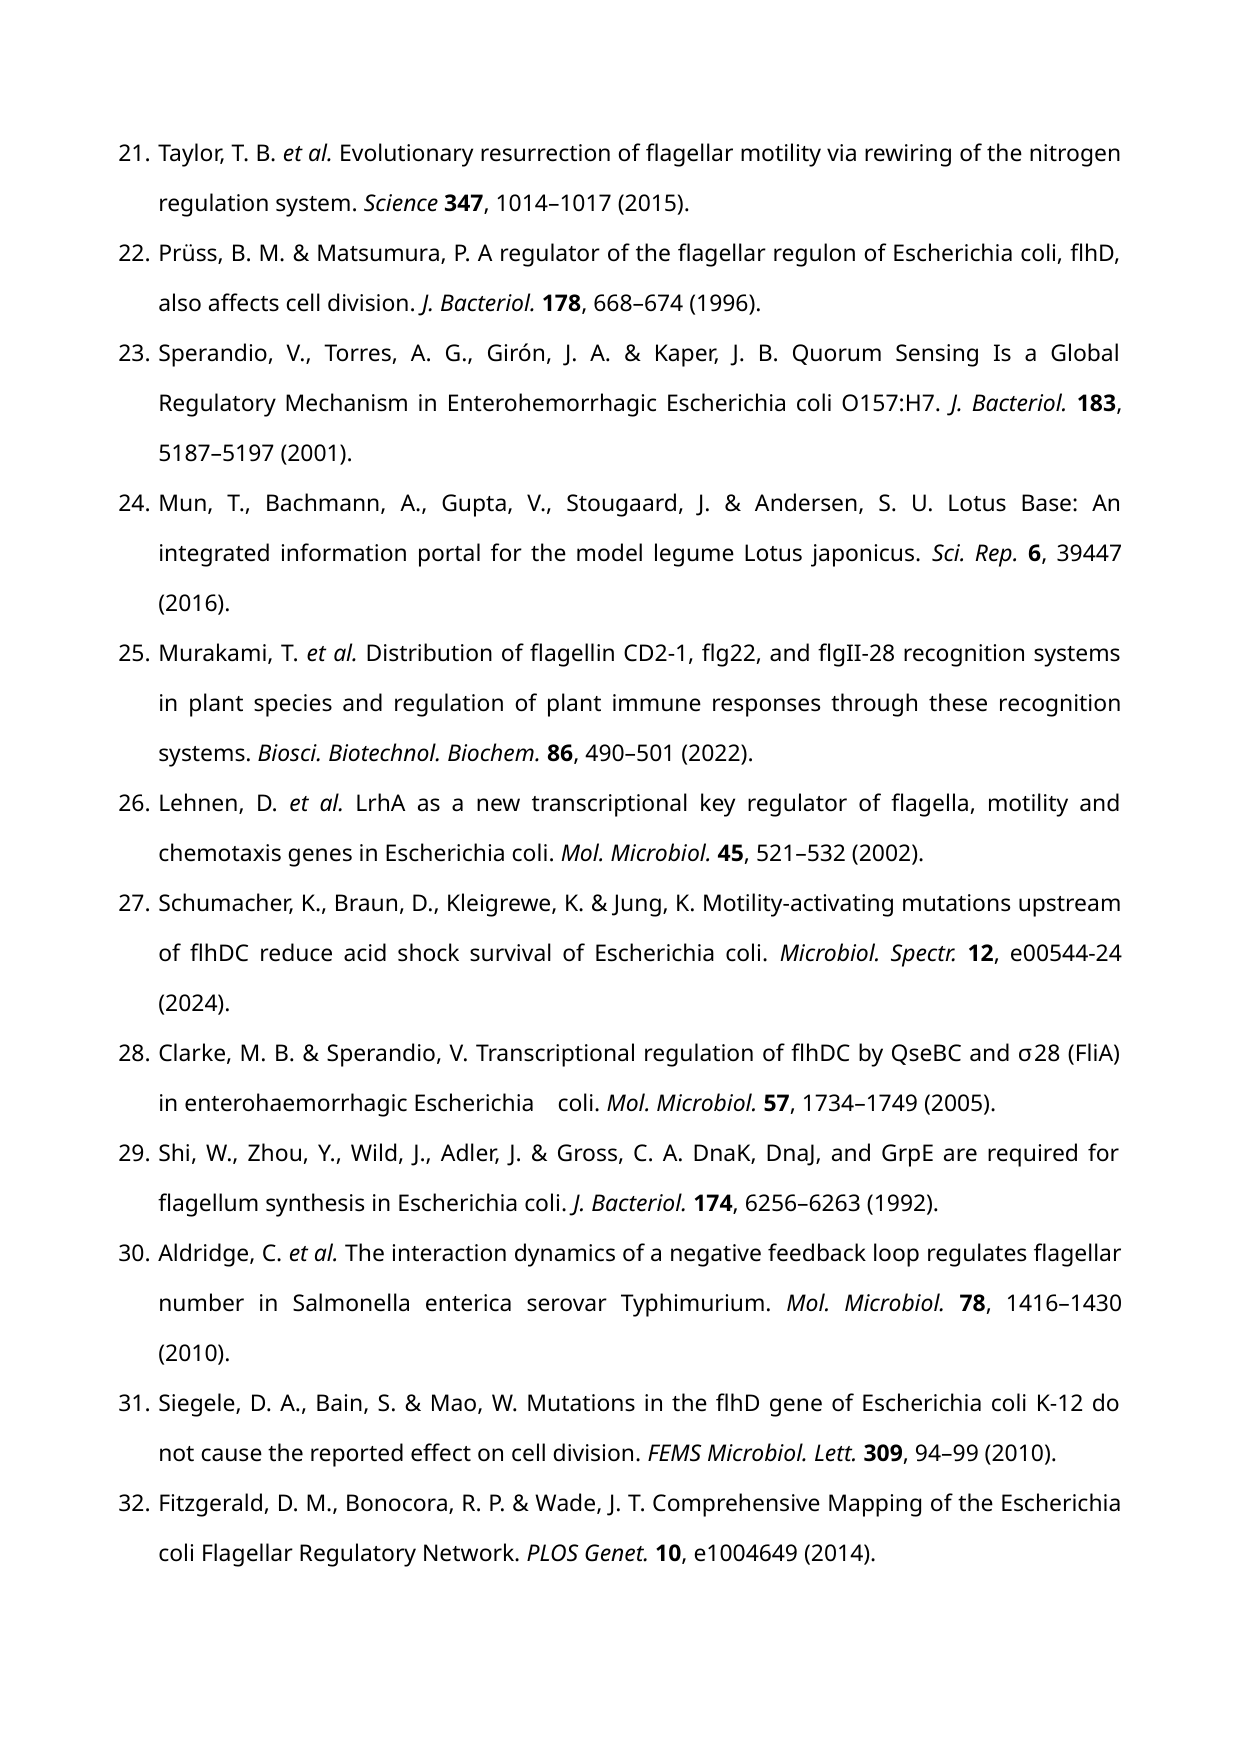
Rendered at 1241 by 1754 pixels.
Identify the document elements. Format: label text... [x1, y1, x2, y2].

text 31. Siegele, D. A., Bain, S. & Mao, W. Mutations in the flhD gene of Escherichia coli K-12 do not cause the reported effect on cell division. FEMS Microbiol. Lett. 309, 94–99 (2010). [118, 1368, 1122, 1468]
text 25. Murakami, T. et al. Distribution of flagellin CD2-1, flg22, and flgII-28 recognition systems in plant species and regulation of plant immune responses through these recognition systems. Biosci. Biotechnol. Biochem. 86, 490–501 (2022). [118, 618, 1122, 768]
text 28. Clarke, M. B. & Sperandio, V. Transcriptional regulation of flhDC by QseBC and σ 28 (FliA) in enterohaemorrhagic Escherichia coli. Mol. Microbiol. 57, 1734–1749 (2005). [118, 1018, 1122, 1118]
text 24. Mun, T., Bachmann, A., Gupta, V., Stougaard, J. & Andersen, S. U. Lotus Base: An integrated information portal for the model legume Lotus japonicus. Sci. Rep. 6, 39447 (2016). [118, 468, 1122, 618]
text 22. Prüss, B. M. & Matsumura, P. A regulator of the flagellar regulon of Escherichia coli, flhD, also affects cell division. J. Bacteriol. 178, 668–674 (1996). [118, 218, 1122, 318]
text 29. Shi, W., Zhou, Y., Wild, J., Adler, J. & Gross, C. A. DnaK, DnaJ, and GrpE are required for flagellum synthesis in Escherichia coli. J. Bacteriol. 174, 6256–6263 (1992). [118, 1118, 1122, 1218]
text 30. Aldridge, C. et al. The interaction dynamics of a negative feedback loop regulates flagellar number in Salmonella enterica serovar Typhimurium. Mol. Microbiol. 78, 1416–1430 (2010). [118, 1218, 1122, 1368]
text 21. Taylor, T. B. et al. Evolutionary resurrection of flagellar motility via rewiring of the nitrogen regulation system. Science 347, 1014–1017 (2015). [118, 118, 1122, 218]
text 26. Lehnen, D. et al. LrhA as a new transcriptional key regulator of flagella, motility and chemotaxis genes in Escherichia coli. Mol. Microbiol. 45, 521–532 (2002). [118, 768, 1122, 868]
text 23. Sperandio, V., Torres, A. G., Girón, J. A. & Kaper, J. B. Quorum Sensing Is a Global Regulatory Mechanism in Enterohemorrhagic Escherichia coli O157:H7. J. Bacteriol. 183, 5187–5197 (2001). [118, 318, 1122, 468]
text 27. Schumacher, K., Braun, D., Kleigrewe, K. & Jung, K. Motility-activating mutations upstream of flhDC reduce acid shock survival of Escherichia coli. Microbiol. Spectr. 12, e00544-24 (2024). [118, 868, 1122, 1018]
text 32. Fitzgerald, D. M., Bonocora, R. P. & Wade, J. T. Comprehensive Mapping of the Escherichia coli Flagellar Regulatory Network. PLOS Genet. 10, e1004649 (2014). [118, 1468, 1122, 1568]
